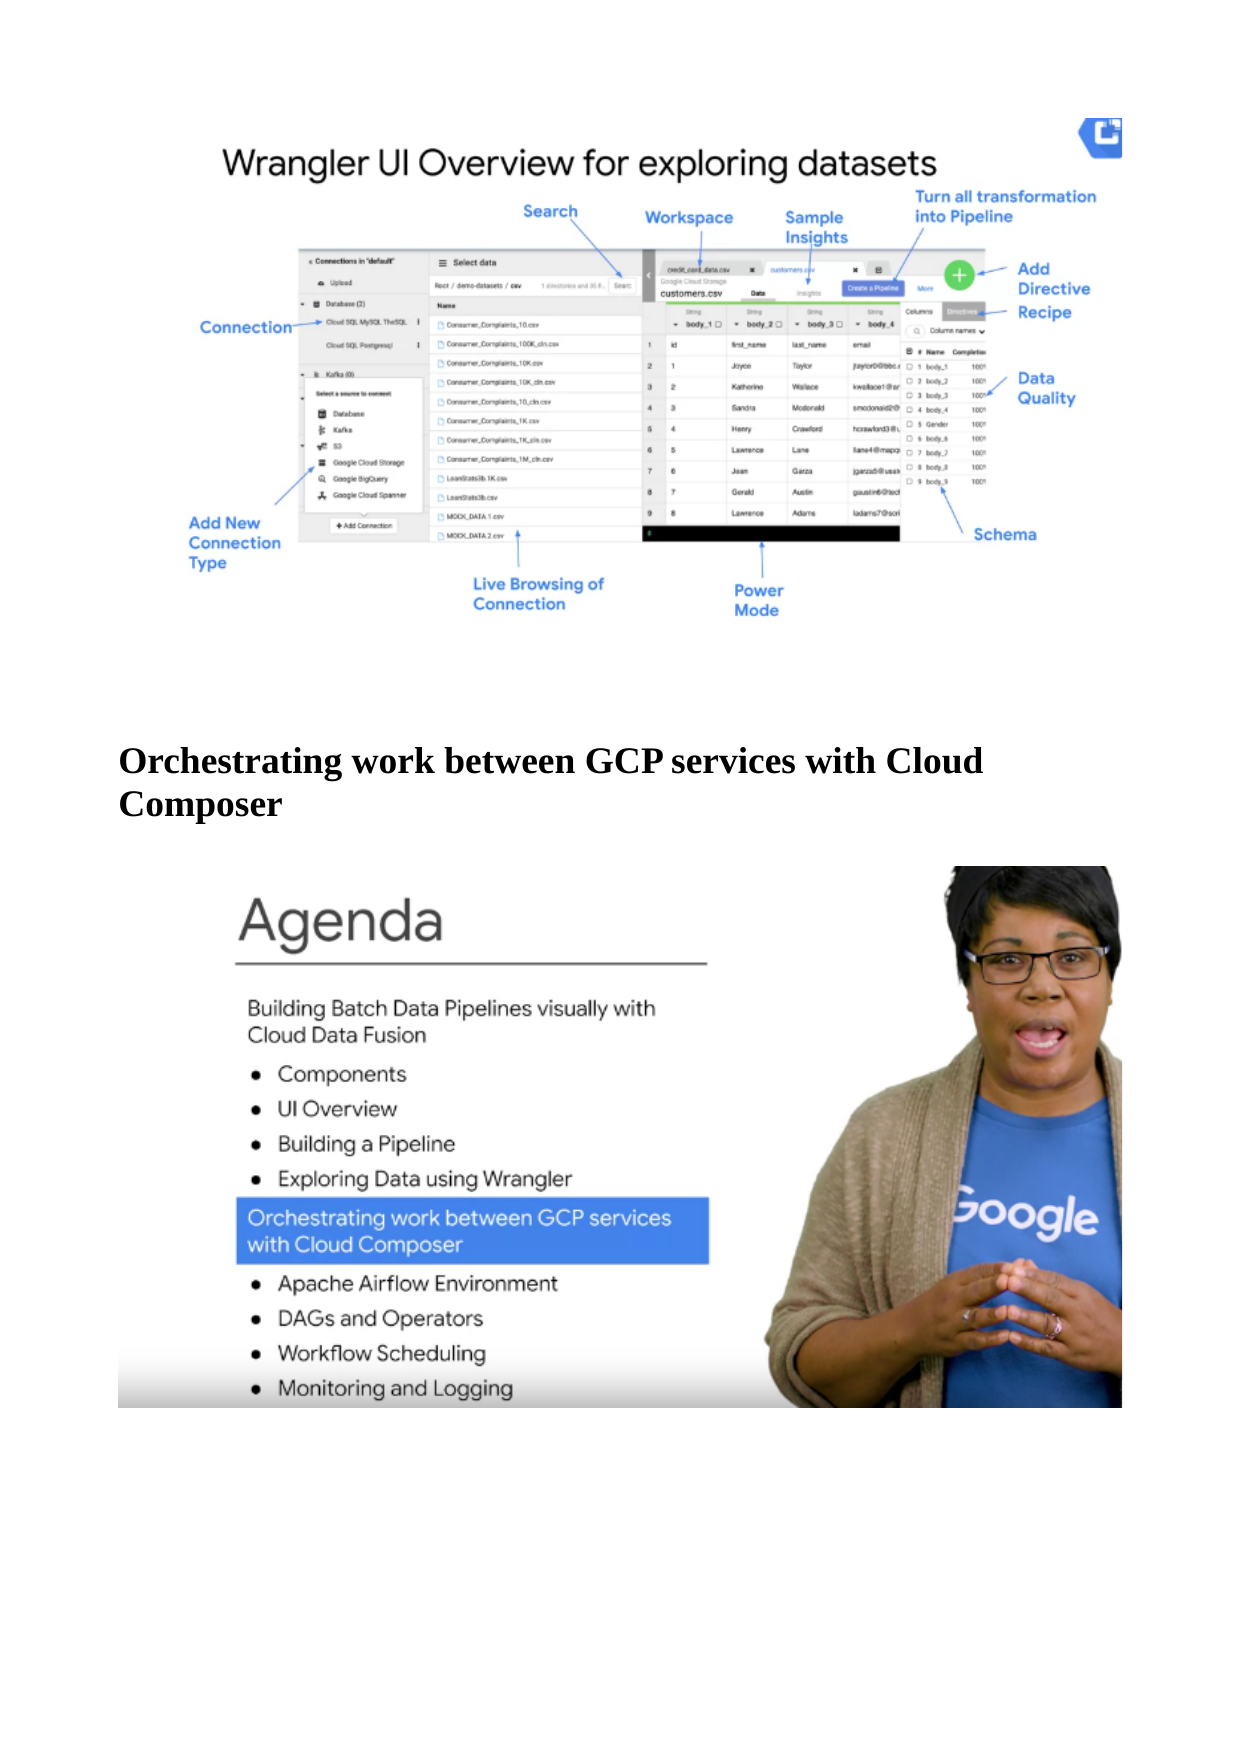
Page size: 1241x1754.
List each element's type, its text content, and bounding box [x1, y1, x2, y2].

picture [118, 118, 1123, 628]
picture [118, 866, 1123, 1408]
subtitle Orchestrating work between GCP services with Cloud Composer [118, 739, 1122, 825]
